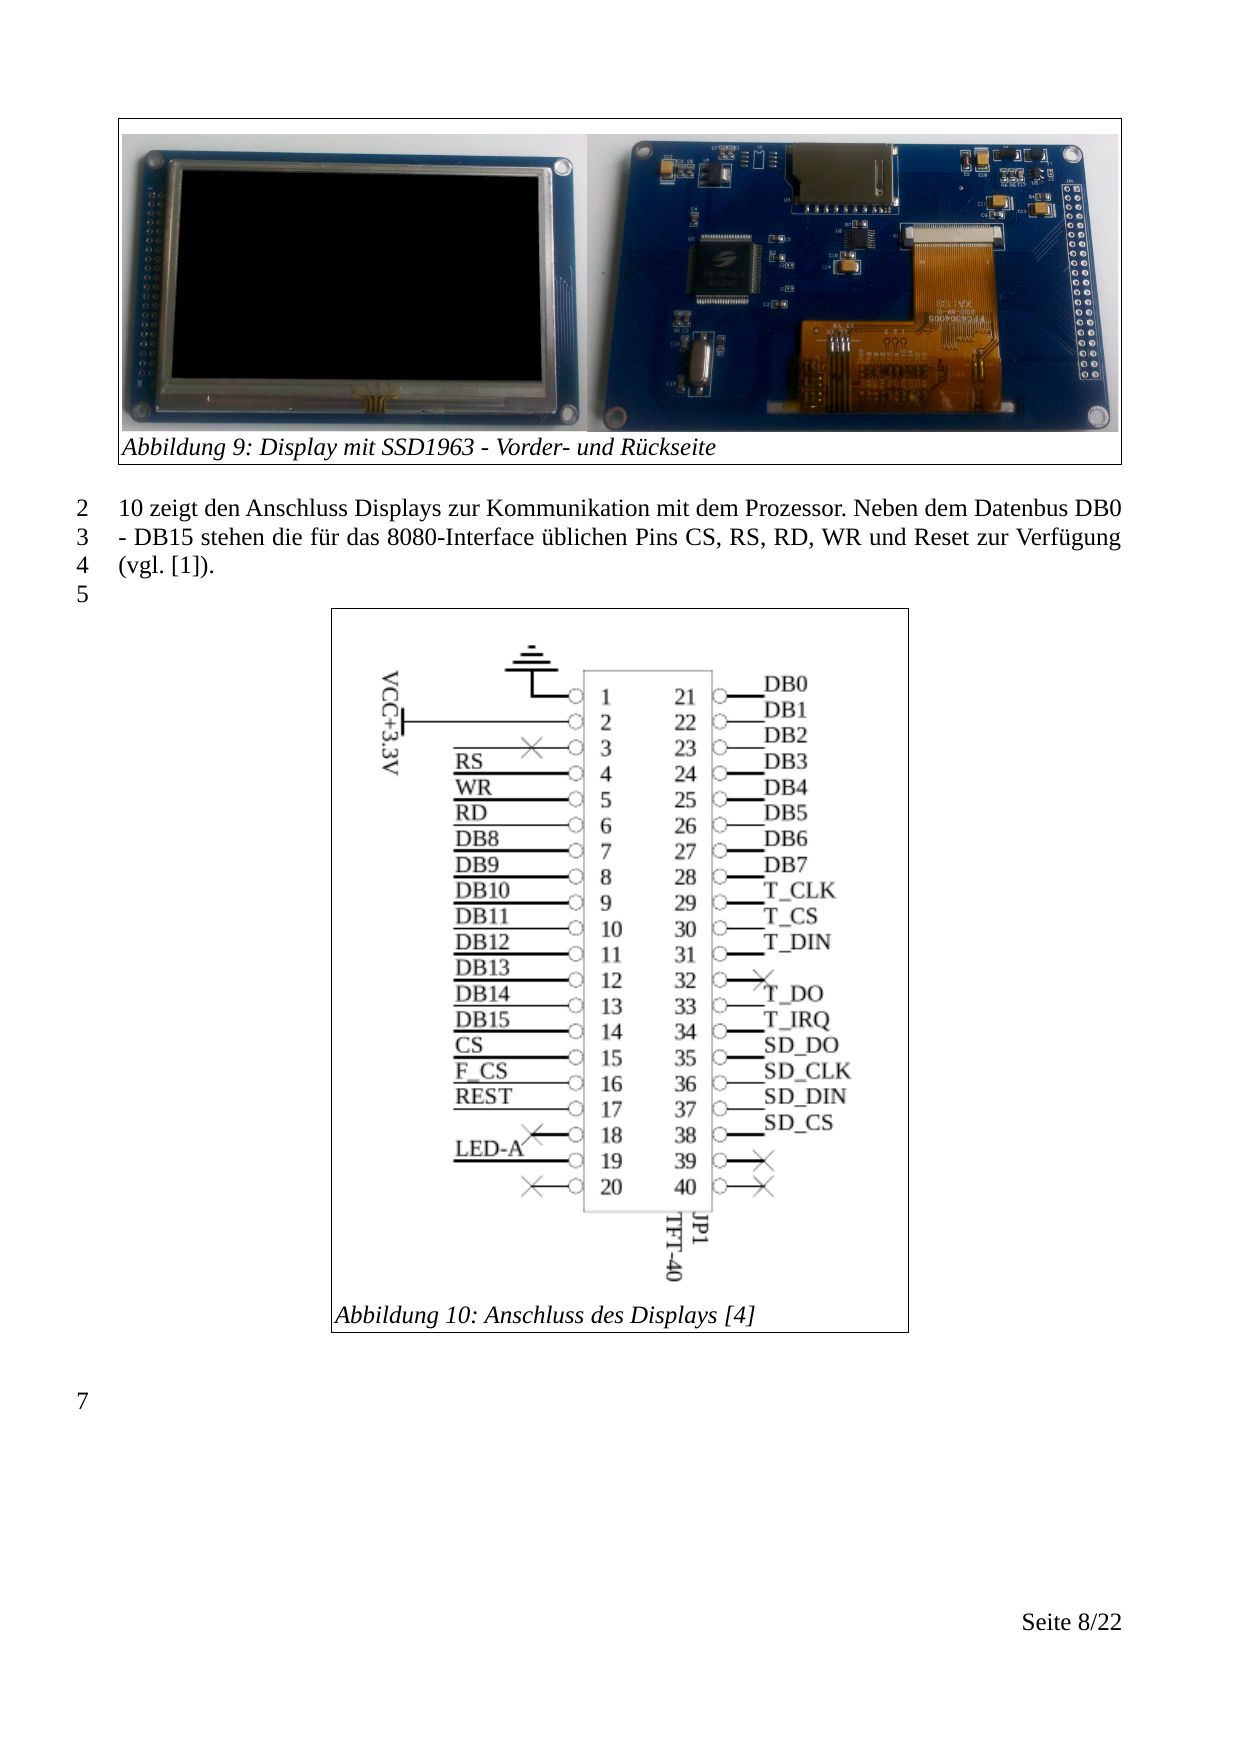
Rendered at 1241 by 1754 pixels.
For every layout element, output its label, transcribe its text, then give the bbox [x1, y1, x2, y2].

text Abbildung 9: Display mit SSD1963 - Vorder- und Rückseite [122, 432, 1118, 461]
text Abbildung 10: Anschluss des Displays [4] [335, 1300, 906, 1329]
picture [122, 134, 1119, 432]
picture [335, 624, 906, 1300]
text Abbildung 10 zeigt den Anschluss Displays zur Kommunikation mit dem Prozessor. Neben dem Datenbus DB0 - DB15 stehen die für das 8080-Interface üblichen Pins CS, RS, RD, WR und Reset zur Verfügung (vgl. [1]). [118, 493, 1122, 579]
